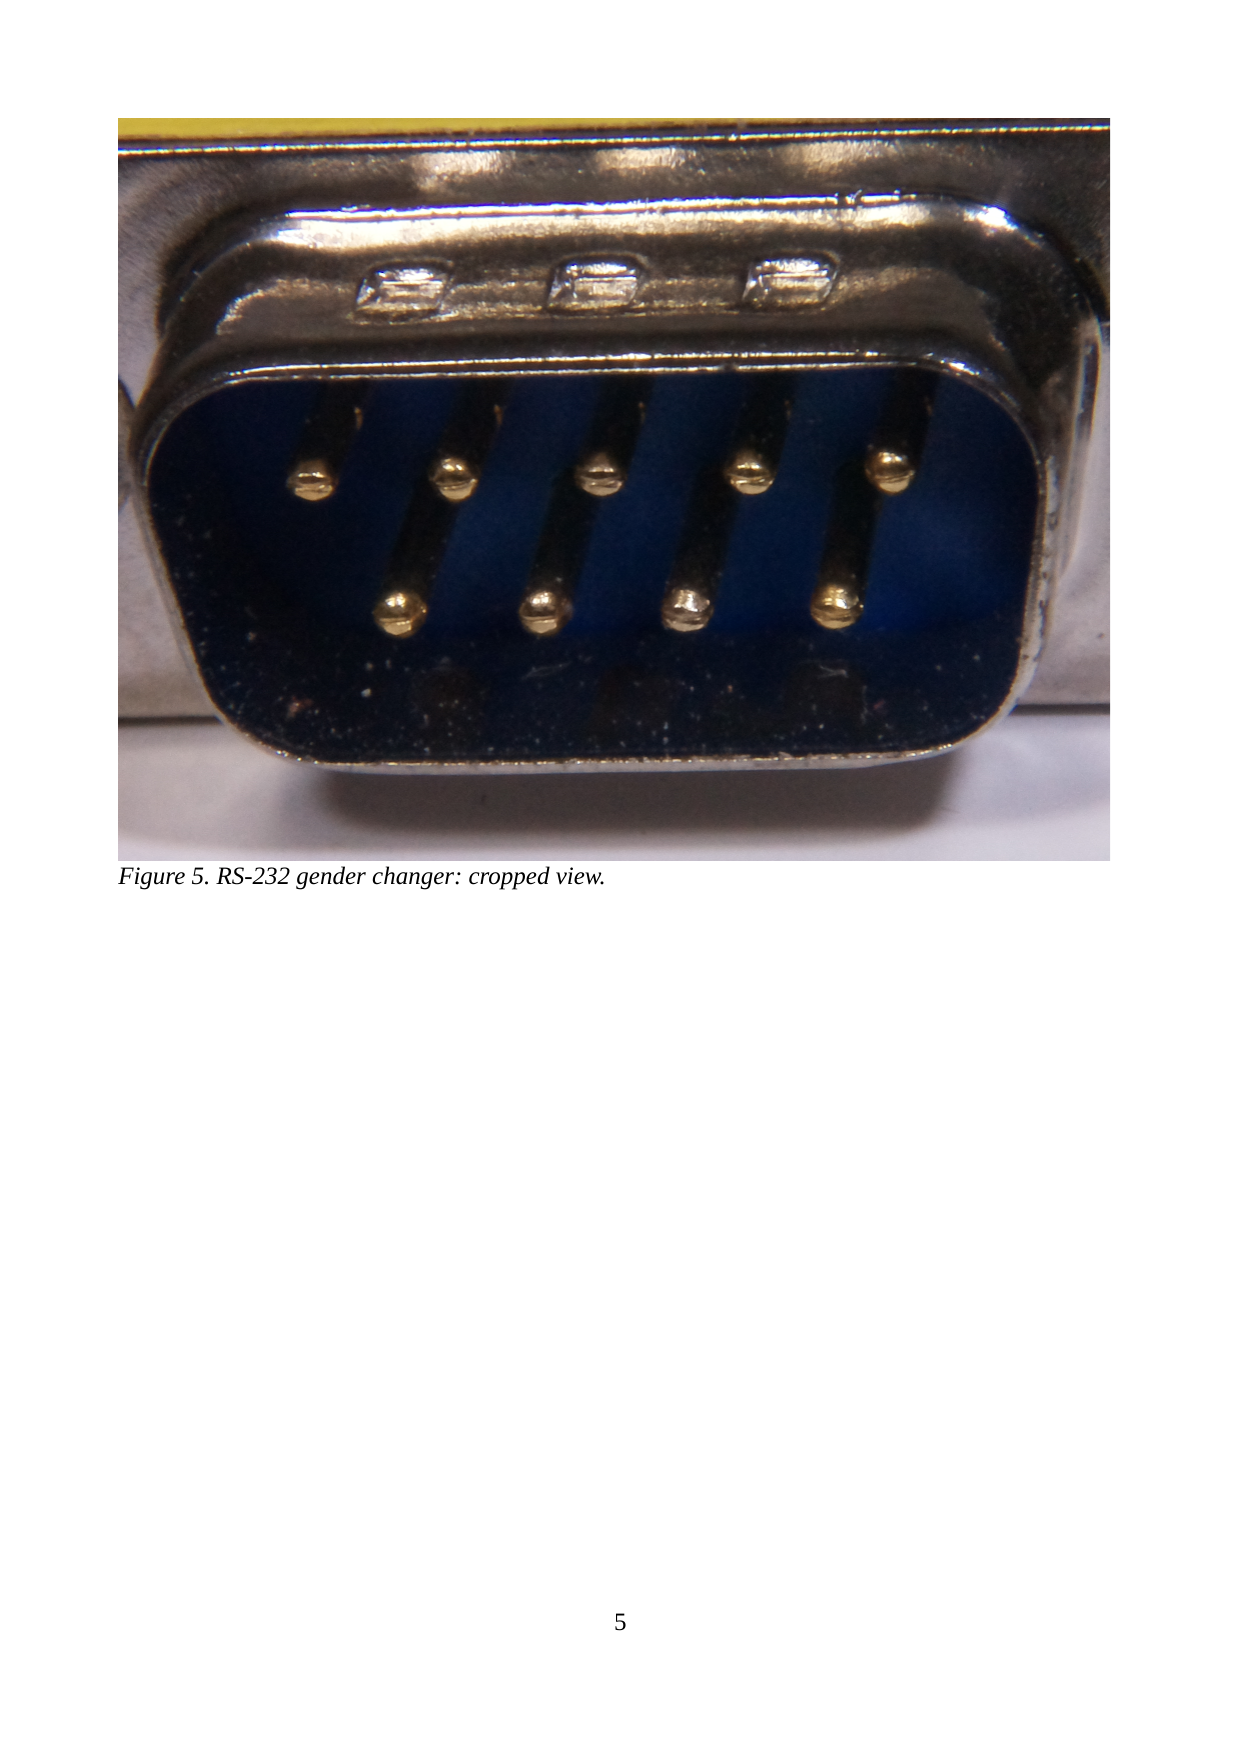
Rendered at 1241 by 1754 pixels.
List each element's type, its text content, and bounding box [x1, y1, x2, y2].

picture [118, 118, 1111, 861]
text Figure 5. RS-232 gender changer: cropped view. [118, 861, 1122, 890]
